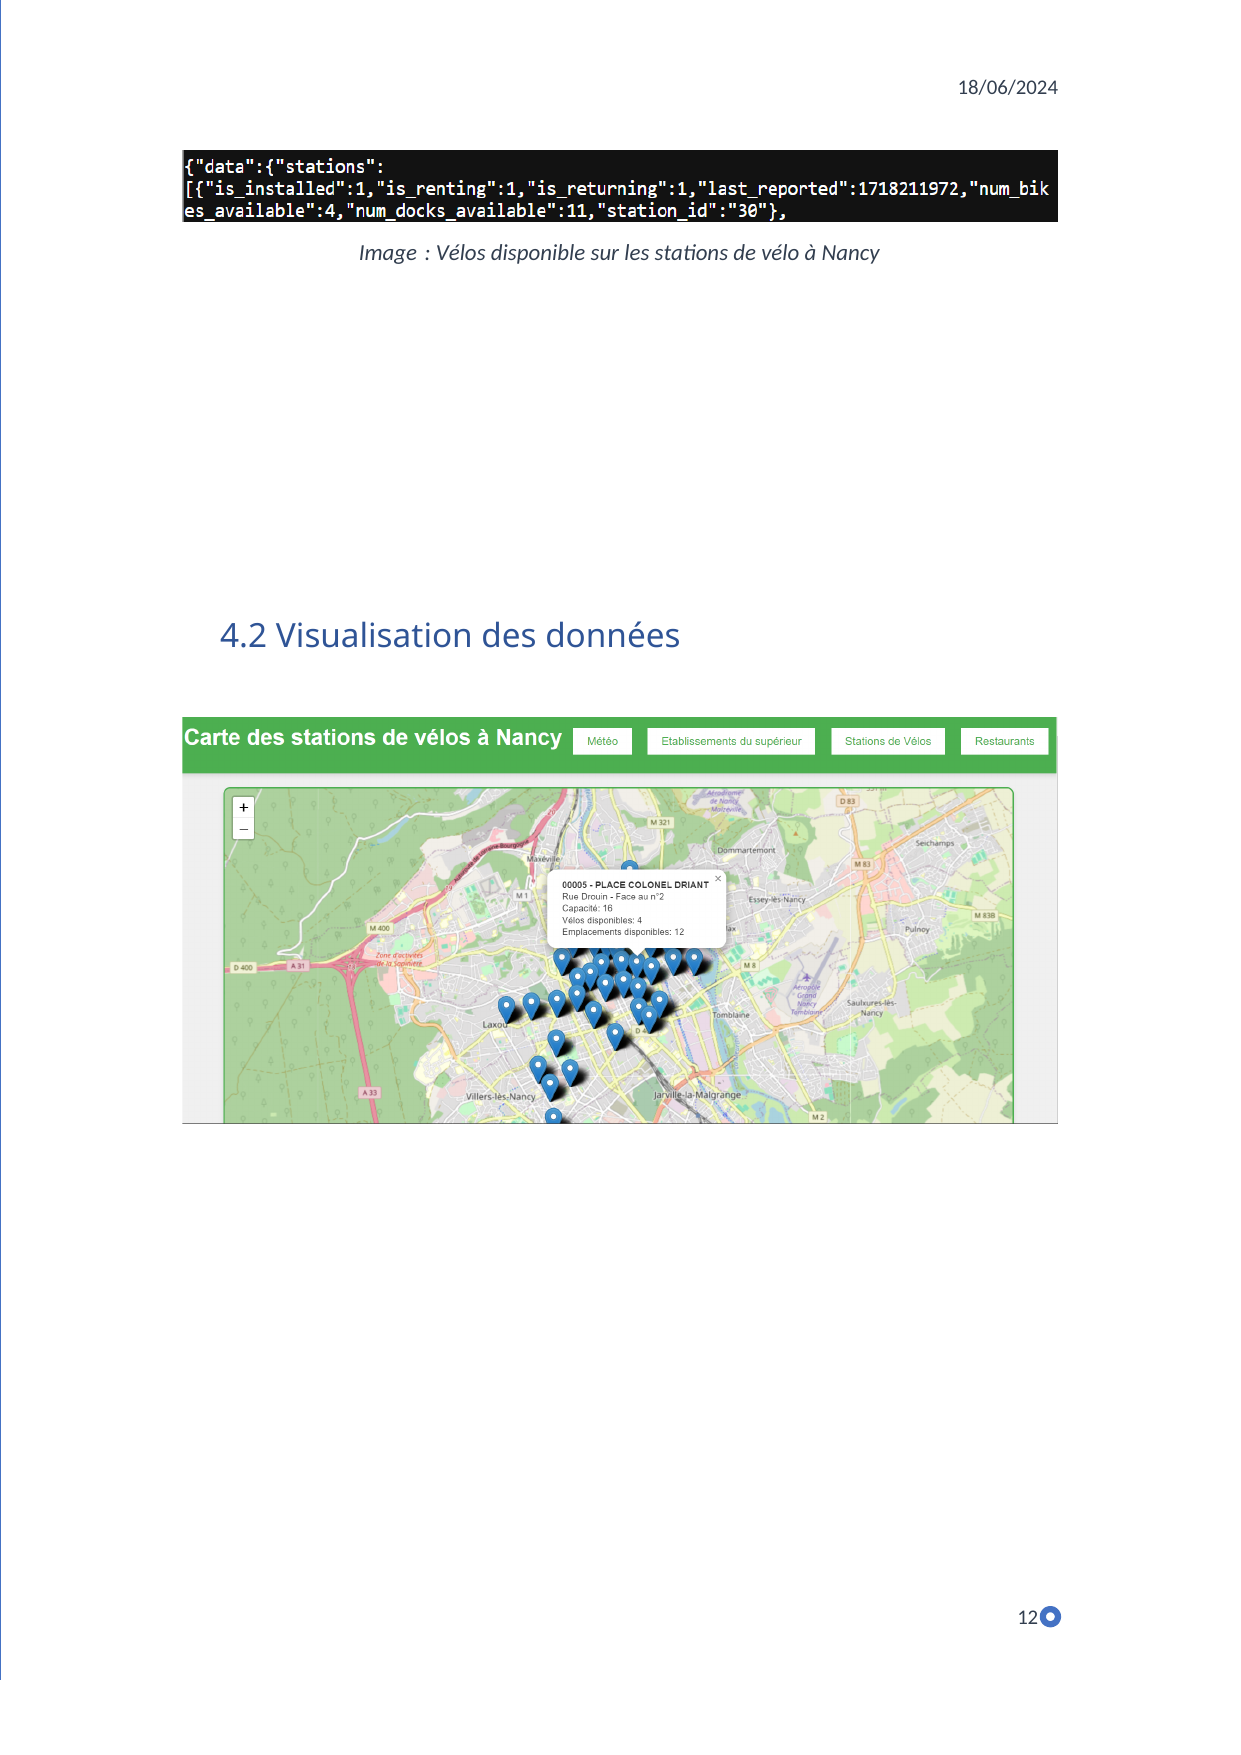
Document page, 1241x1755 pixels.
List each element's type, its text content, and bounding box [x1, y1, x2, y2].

subtitle 4.2 Visualisation des données [220, 612, 1058, 657]
list Image : Vélos disponible sur les stations de vélo à Nancy [182, 238, 1058, 266]
